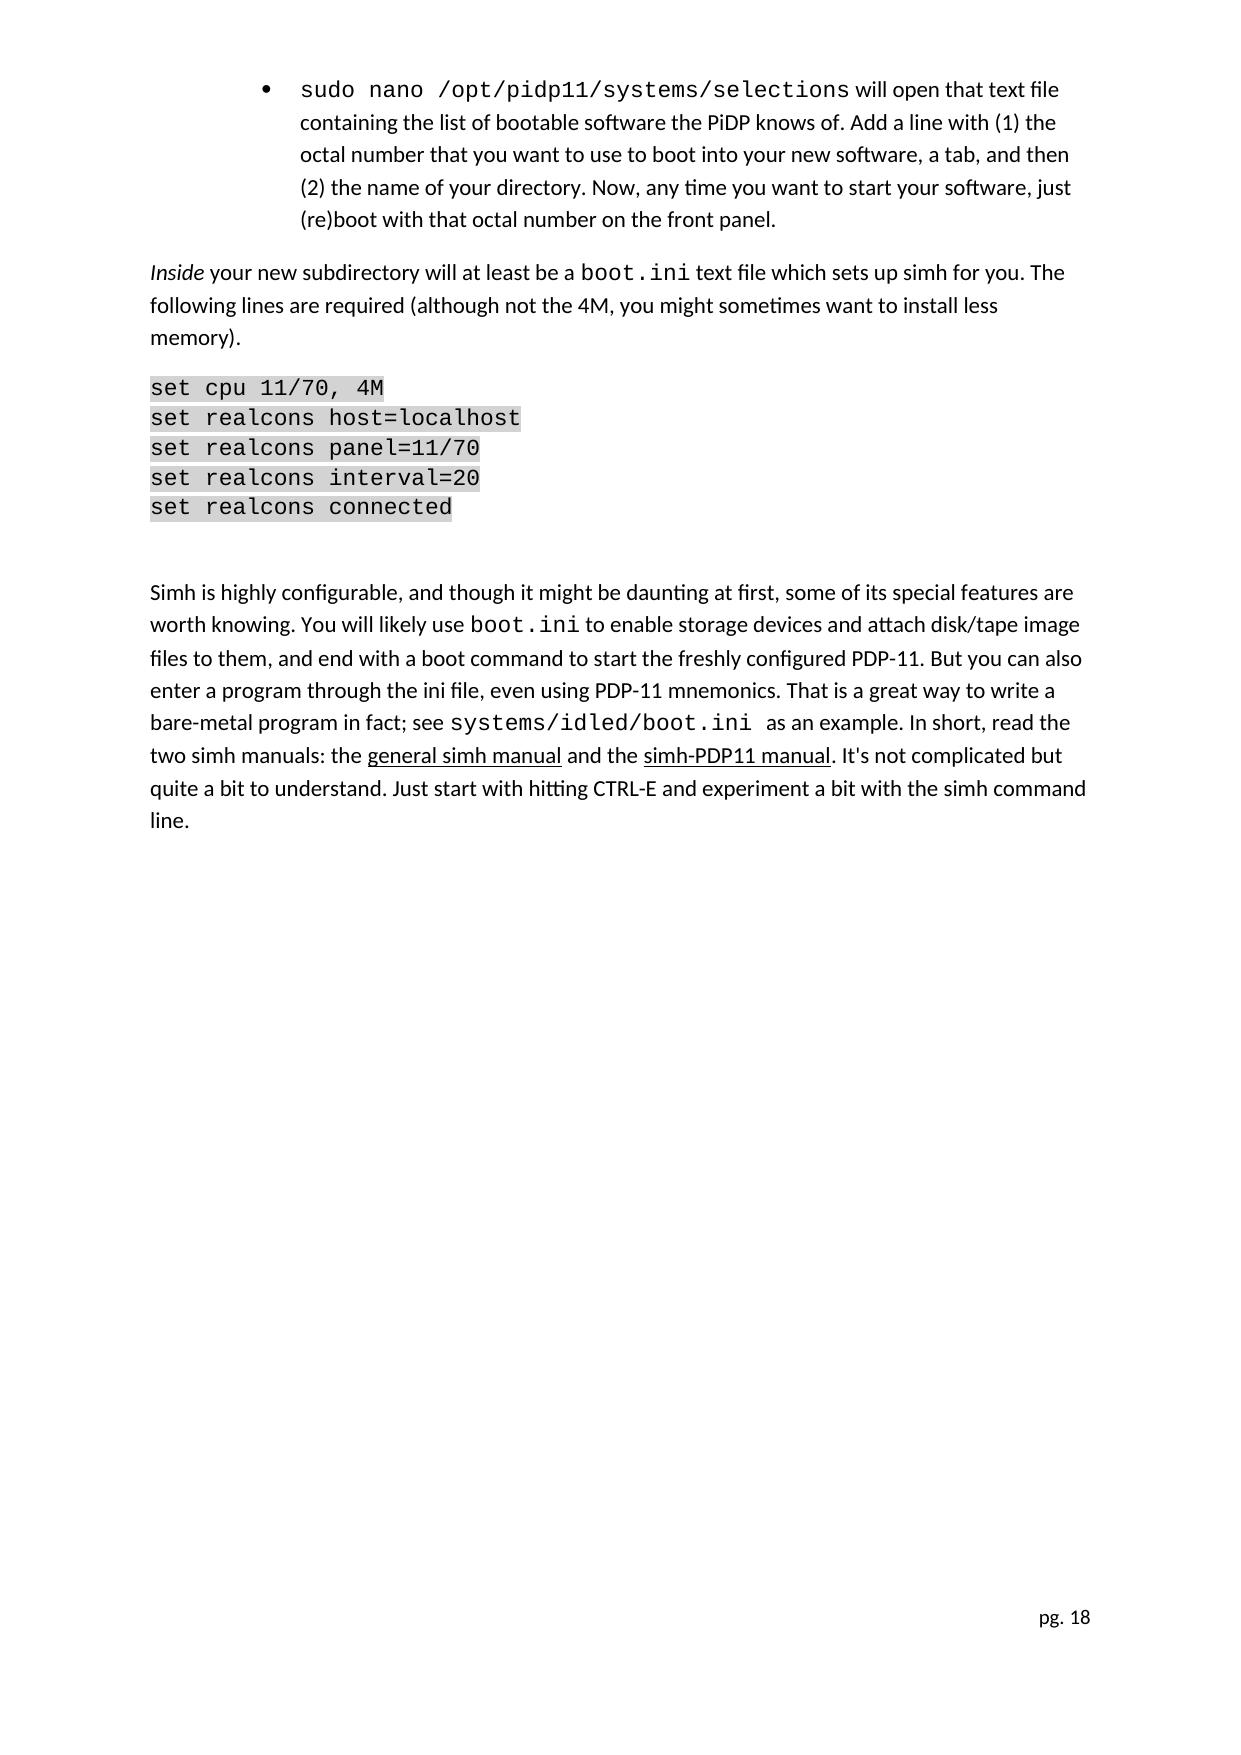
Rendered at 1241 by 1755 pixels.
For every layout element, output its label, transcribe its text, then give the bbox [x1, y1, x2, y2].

text set realcons panel=11/70 [150, 436, 1090, 462]
text Simh is highly configurable, and though it might be daunting at first, some of its special features are worth knowing. You will likely use boot.ini to enable storage devices and attach disk/tape image files to them, and end with a boot command to start the freshly configured PDP-11. But you can also enter a program through the ini file, even using PDP-11 mnemonics. That is a great way to write a bare-metal program in fact; see systems/idled/boot.ini as an example. In short, read the two simh manuals: the general simh manual and the simh-PDP11 manual. It's not complicated but quite a bit to understand. Just start with hitting CTRL-E and experiment a bit with the simh command line. [150, 578, 1090, 834]
text set realcons host=localhost [150, 406, 1090, 432]
list sudo nano /opt/pidp11/systems/selections will open that text file containing the list of bootable software the PiDP knows of. Add a line with (1) the octal number that you want to use to boot into your new software, a tab, and then (2) the name of your directory. Now, any time you want to start your software, just (re)boot with that octal number on the front panel. [262, 75, 1090, 233]
text Inside your new subdirectory will at least be a boot.ini text file which sets up simh for you. The following lines are required (although not the 4M, you might sometimes want to install less memory). [150, 258, 1090, 351]
text set cpu 11/70, 4M [150, 376, 1090, 402]
text set realcons interval=20 [150, 466, 1090, 492]
text set realcons connected [150, 496, 1090, 522]
